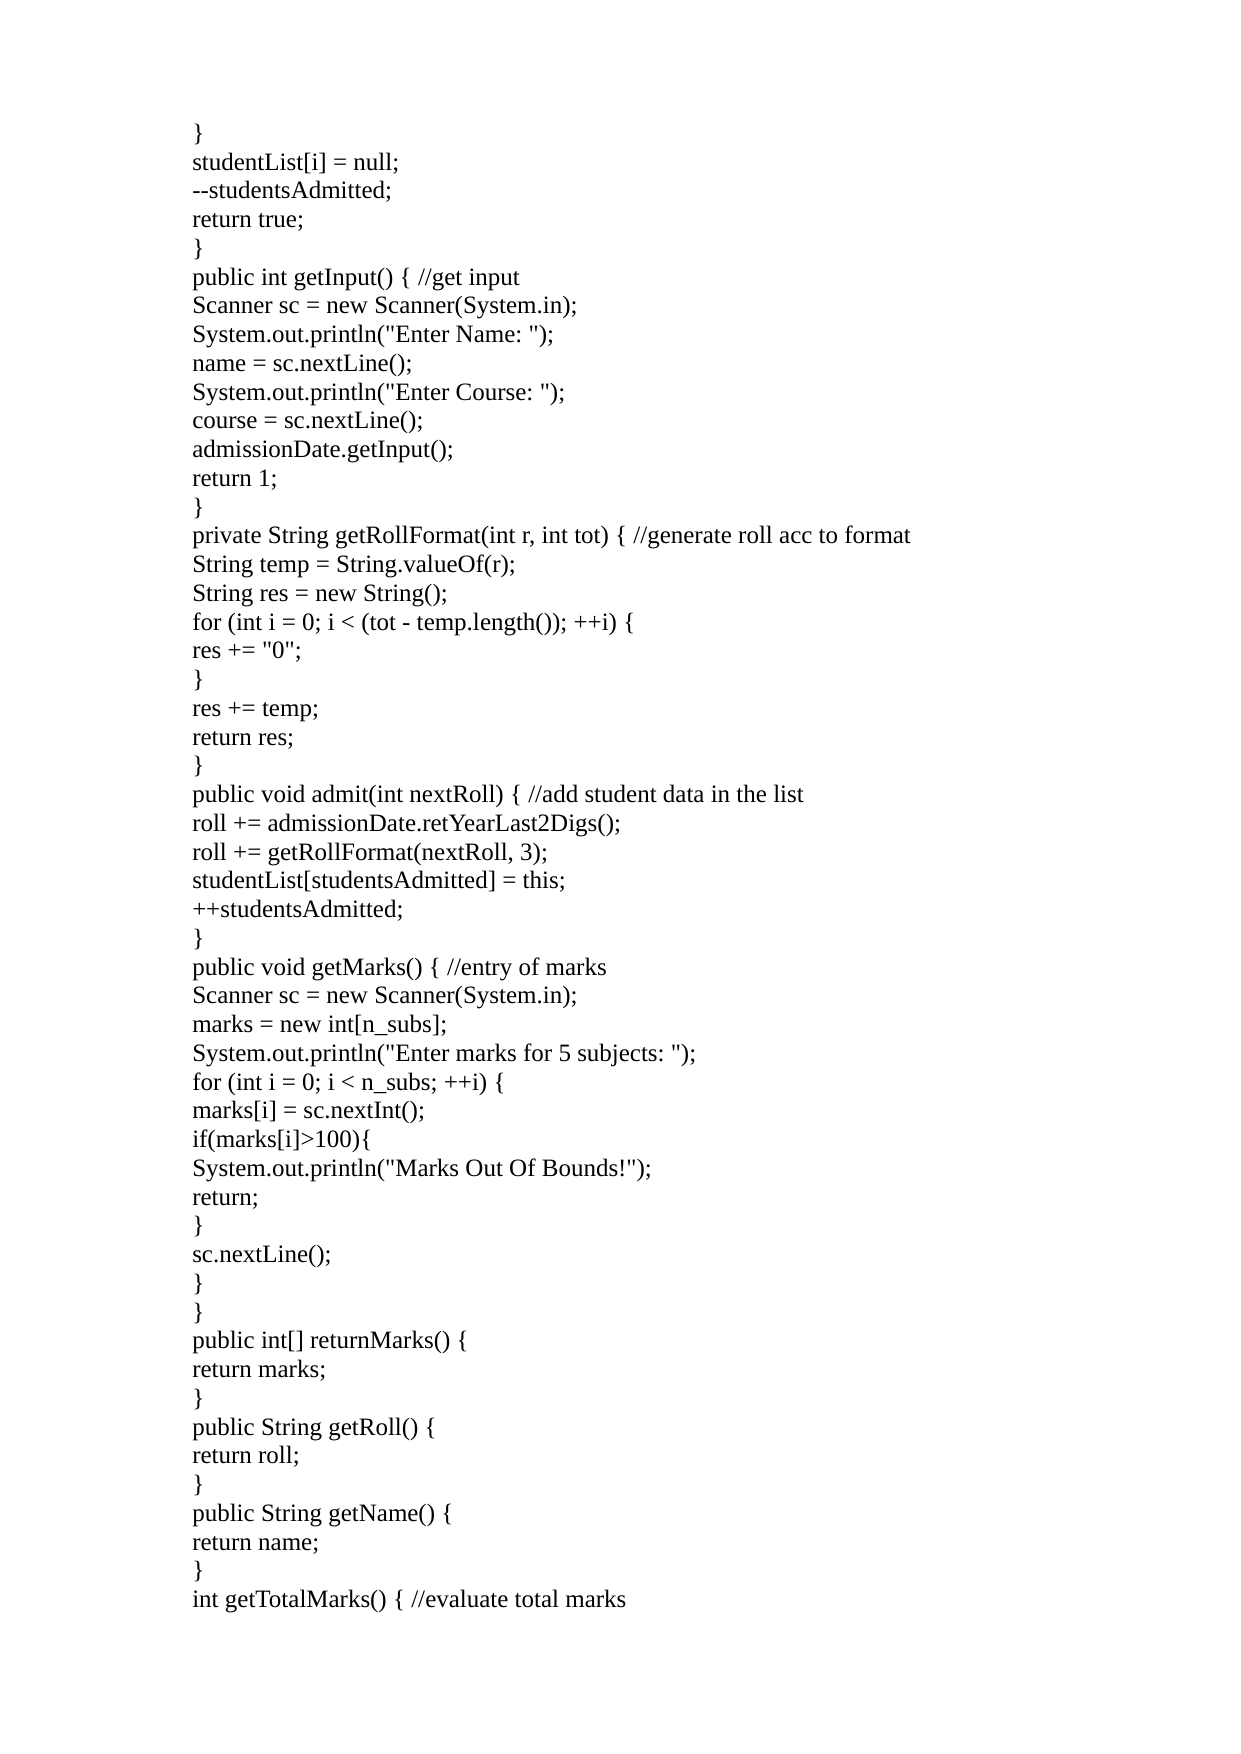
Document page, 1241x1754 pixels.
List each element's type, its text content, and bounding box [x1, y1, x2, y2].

text private String getRollFormat(int r, int tot) { //generate roll acc to format [118, 521, 1122, 549]
text ++studentsAdmitted; [118, 894, 1122, 923]
text for (int i = 0; i < (tot - temp.length()); ++i) { [118, 607, 1122, 636]
text name = sc.nextLine(); [118, 348, 1122, 377]
text } [118, 118, 1122, 147]
text Scanner sc = new Scanner(System.in); [118, 291, 1122, 319]
text } [118, 1211, 1122, 1239]
text } [118, 1268, 1122, 1297]
text studentList[i] = null; [118, 147, 1122, 176]
text admissionDate.getInput(); [118, 434, 1122, 463]
text } [118, 1297, 1122, 1326]
text studentList[studentsAdmitted] = this; [118, 866, 1122, 894]
text public int[] returnMarks() { [118, 1326, 1122, 1354]
text --studentsAdmitted; [118, 176, 1122, 204]
text marks[i] = sc.nextInt(); [118, 1096, 1122, 1124]
text return roll; [118, 1441, 1122, 1469]
text } [118, 1469, 1122, 1498]
text String res = new String(); [118, 578, 1122, 607]
text return 1; [118, 463, 1122, 492]
text } [118, 1556, 1122, 1584]
text public int getInput() { //get input [118, 262, 1122, 291]
text return true; [118, 204, 1122, 233]
text } [118, 664, 1122, 693]
text } [118, 923, 1122, 952]
text for (int i = 0; i < n_subs; ++i) { [118, 1067, 1122, 1096]
text return name; [118, 1527, 1122, 1556]
text System.out.println("Marks Out Of Bounds!"); [118, 1153, 1122, 1182]
text System.out.println("Enter Name: "); [118, 319, 1122, 348]
text public void getMarks() { //entry of marks [118, 952, 1122, 981]
text if(marks[i]>100){ [118, 1124, 1122, 1153]
text } [118, 751, 1122, 779]
text return; [118, 1182, 1122, 1211]
text roll += admissionDate.retYearLast2Digs(); [118, 808, 1122, 837]
text marks = new int[n_subs]; [118, 1009, 1122, 1038]
text System.out.println("Enter Course: "); [118, 377, 1122, 406]
text roll += getRollFormat(nextRoll, 3); [118, 837, 1122, 866]
text } [118, 1383, 1122, 1412]
text res += temp; [118, 693, 1122, 722]
text sc.nextLine(); [118, 1239, 1122, 1268]
text return marks; [118, 1354, 1122, 1383]
text return res; [118, 722, 1122, 751]
text } [118, 492, 1122, 521]
text System.out.println("Enter marks for 5 subjects: "); [118, 1038, 1122, 1067]
text Scanner sc = new Scanner(System.in); [118, 981, 1122, 1009]
text public void admit(int nextRoll) { //add student data in the list [118, 779, 1122, 808]
text String temp = String.valueOf(r); [118, 549, 1122, 578]
text int getTotalMarks() { //evaluate total marks [118, 1584, 1122, 1613]
text res += "0"; [118, 636, 1122, 664]
text public String getRoll() { [118, 1412, 1122, 1441]
text } [118, 233, 1122, 262]
text course = sc.nextLine(); [118, 406, 1122, 434]
text public String getName() { [118, 1498, 1122, 1527]
